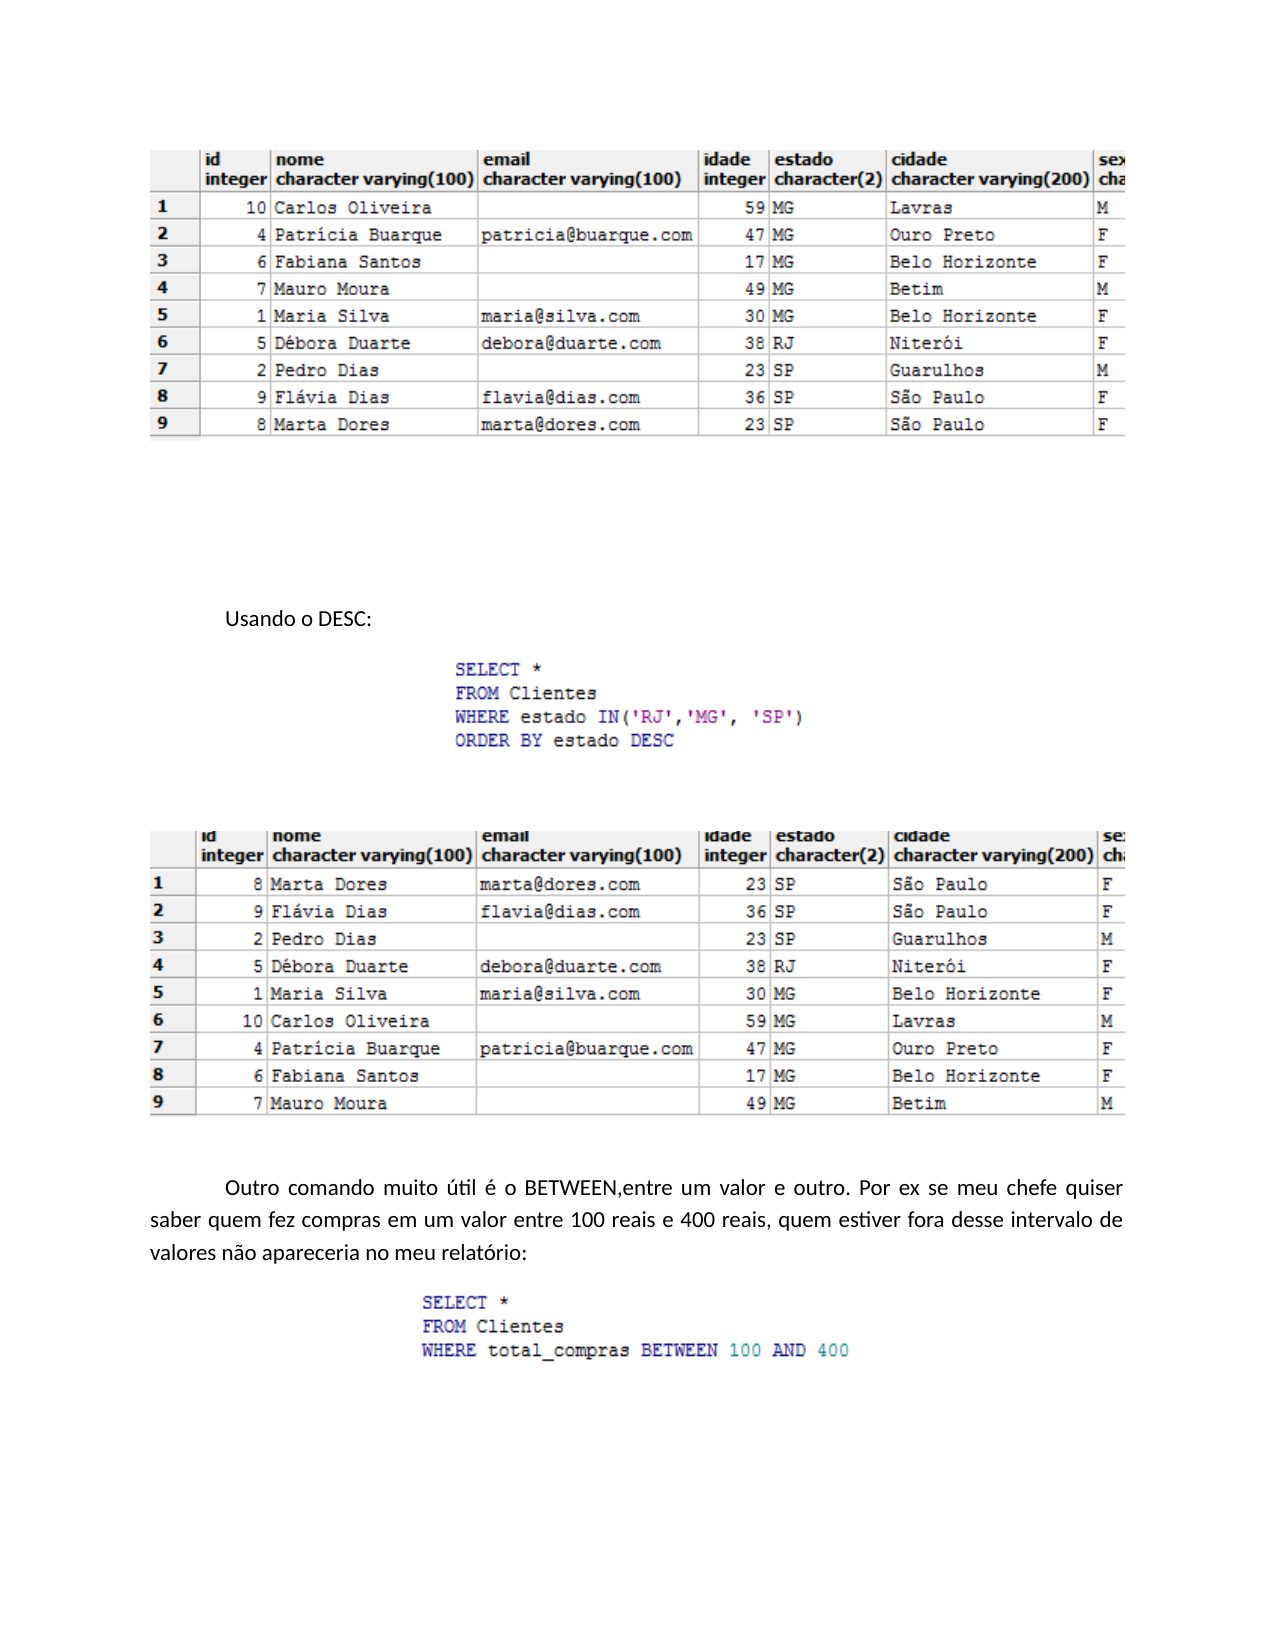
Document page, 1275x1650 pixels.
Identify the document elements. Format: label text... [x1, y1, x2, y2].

picture [150, 831, 1125, 1117]
text Usando o DESC: [150, 604, 1125, 632]
picture [455, 657, 820, 775]
text Outro comando muito útil é o BETWEEN,entre um valor e outro. Por ex se meu chefe quiser saber quem fez compras em um valor entre 100 reais e 400 reais, quem estiver fora desse intervalo de valores não apareceria no meu relatório: [150, 1173, 1125, 1266]
picture [150, 150, 1125, 441]
picture [419, 1290, 856, 1366]
